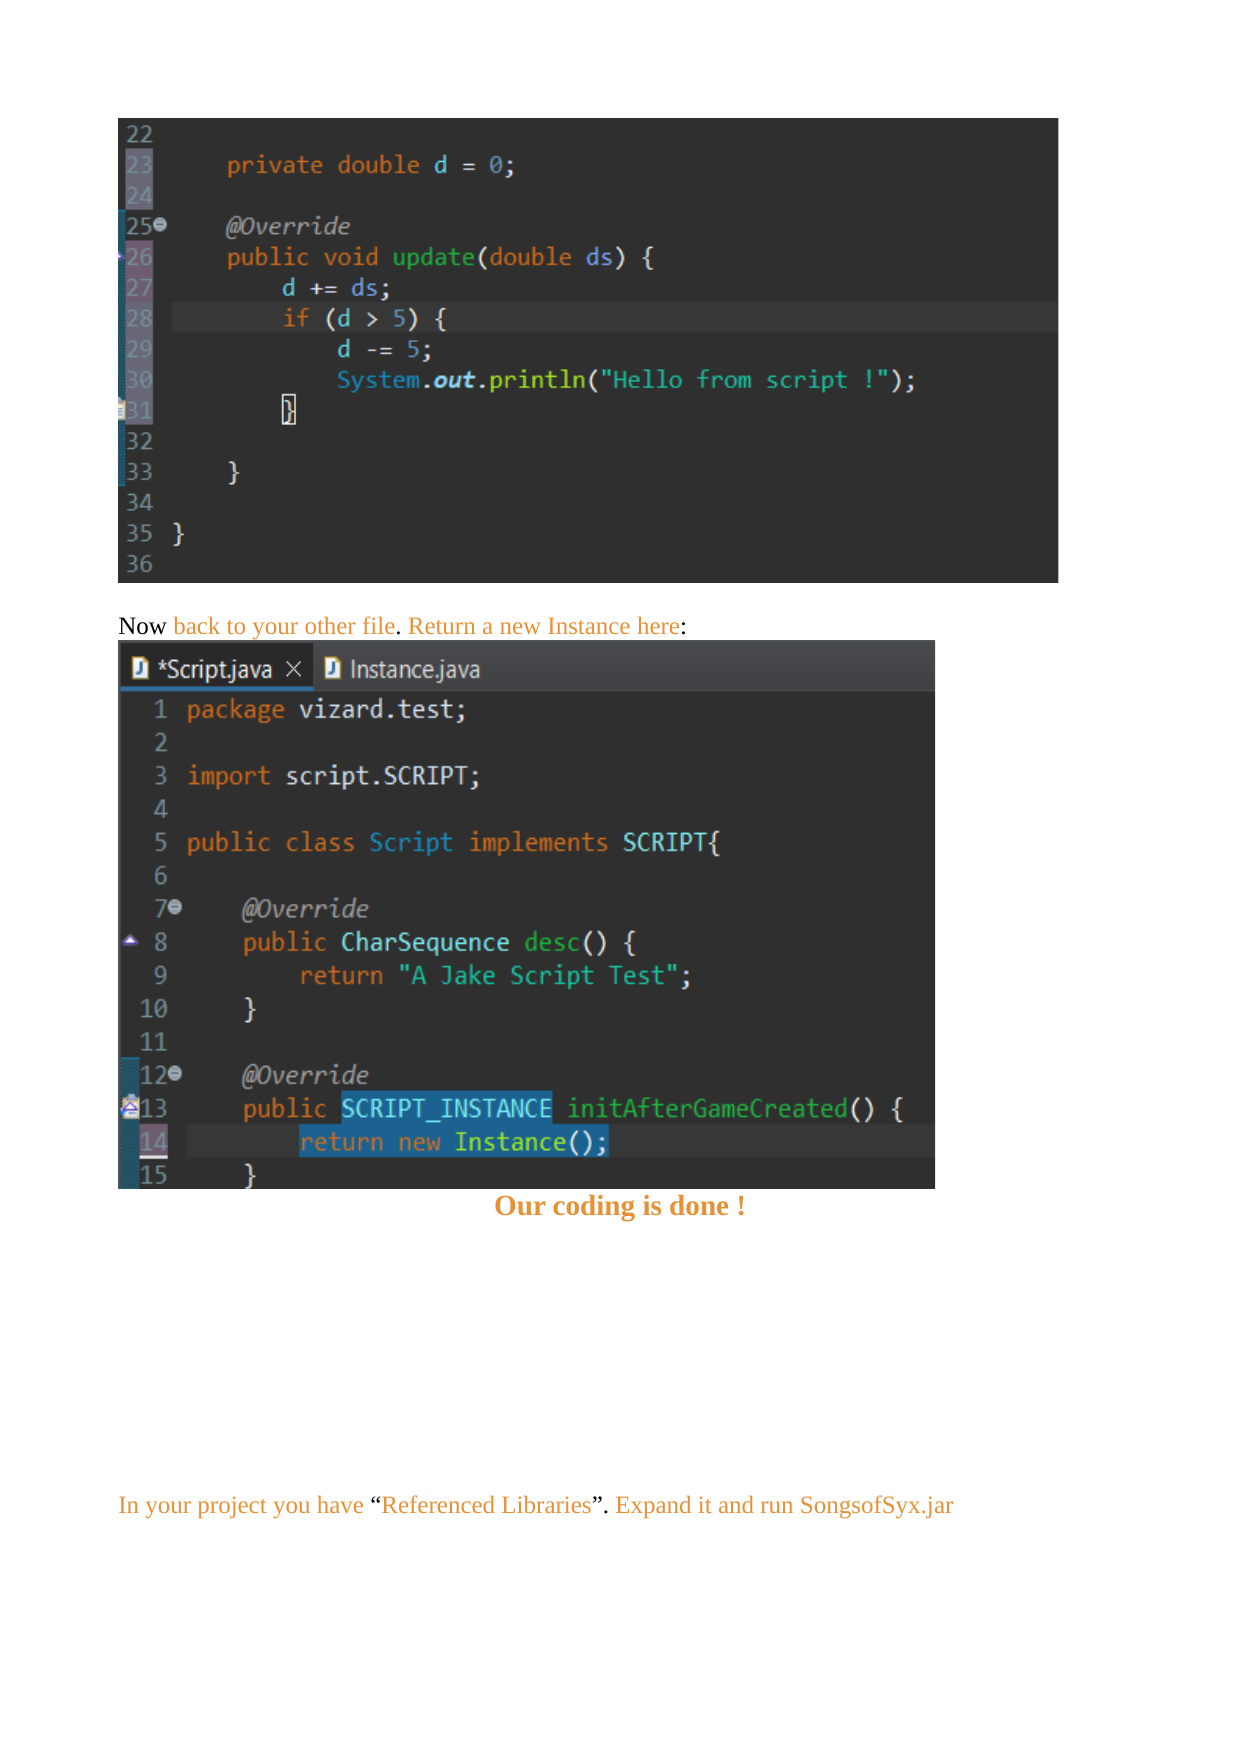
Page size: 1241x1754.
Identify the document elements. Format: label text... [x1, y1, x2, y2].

picture [118, 640, 936, 1189]
text Now back to your other file. Return a new Instance here: [118, 611, 1122, 640]
picture [118, 118, 1059, 583]
text In your project you have “Referenced Libraries”. Expand it and run SongsofSyx.jar [118, 1490, 1122, 1519]
text Our coding is done ! [118, 1188, 1122, 1222]
